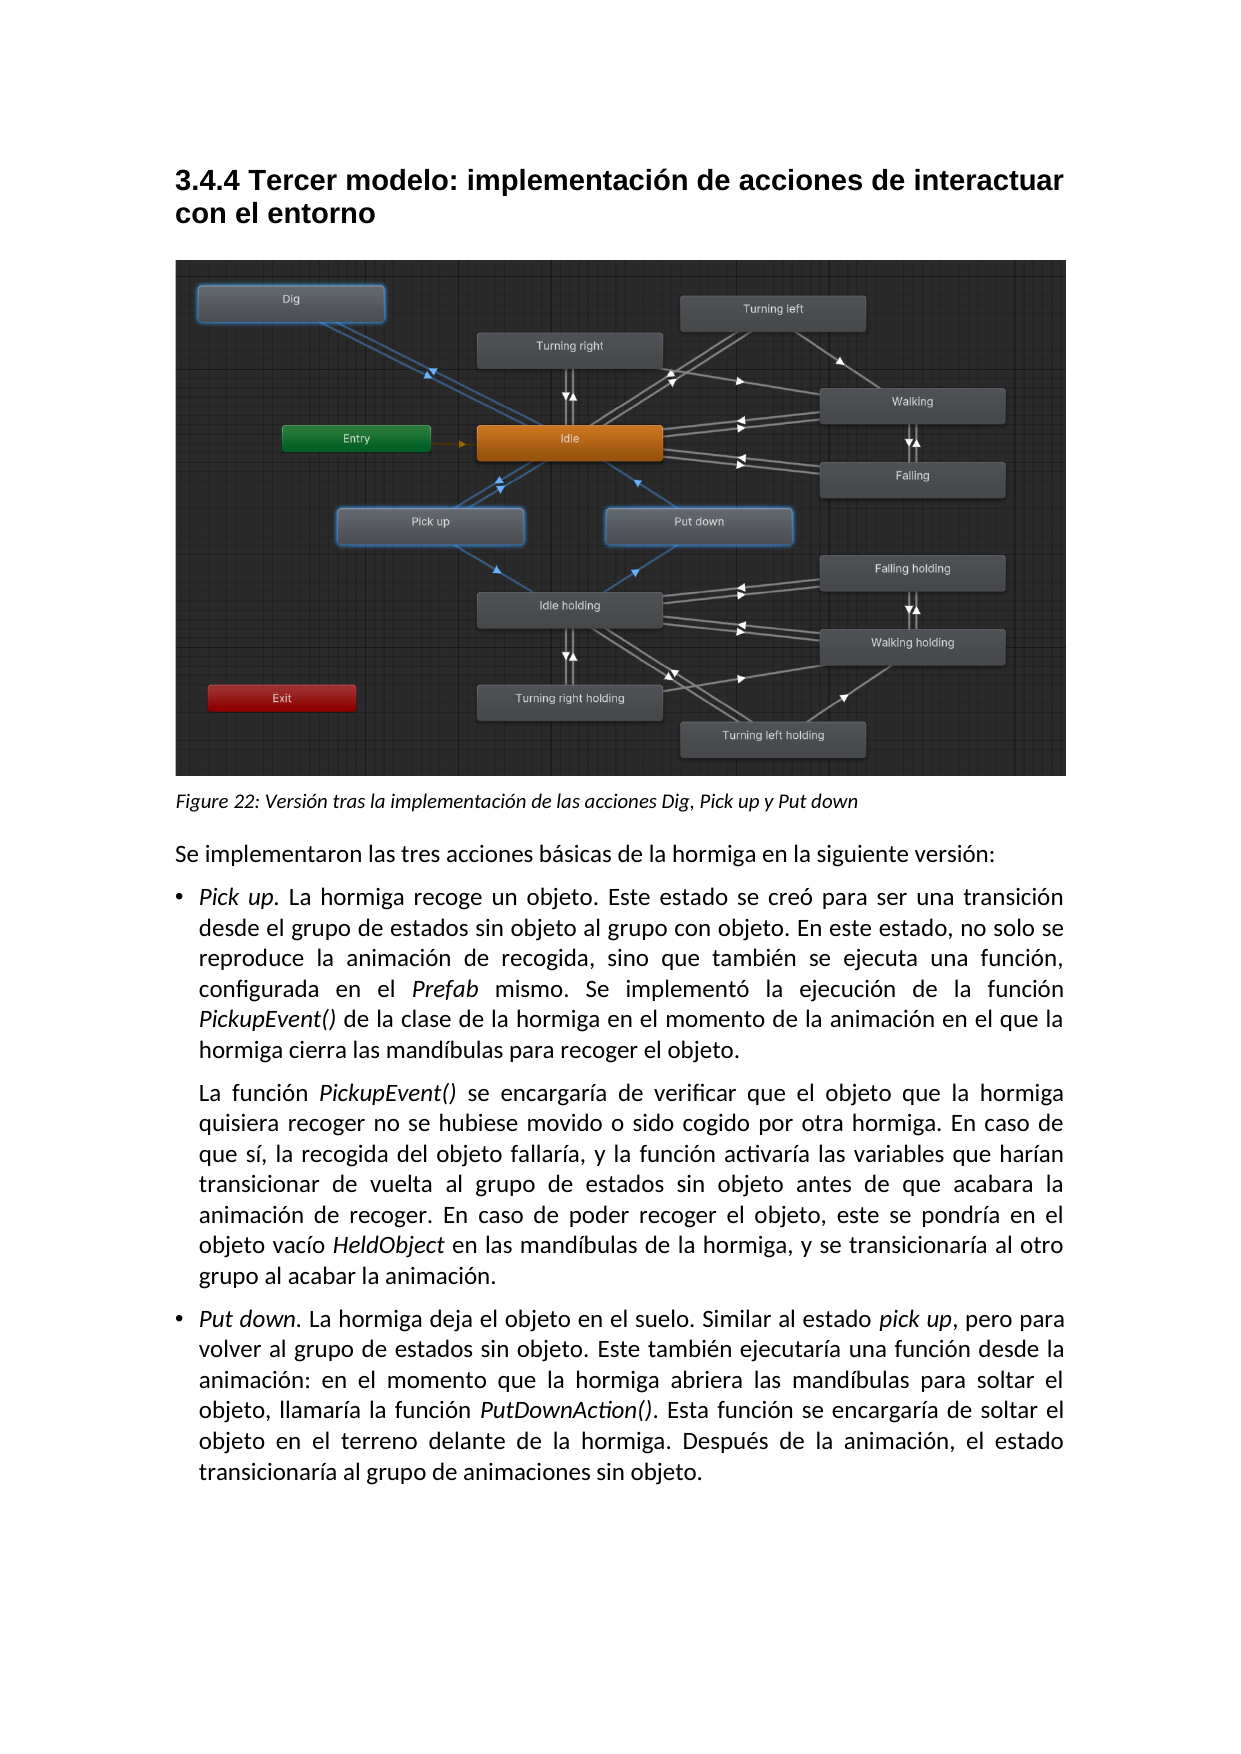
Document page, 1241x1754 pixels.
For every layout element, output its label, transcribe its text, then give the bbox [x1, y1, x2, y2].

subtitle Tercer modelo: implementación de acciones de interactuar con el entorno [175, 162, 1065, 229]
list Pick up. La hormiga recoge un objeto. Este estado se creó para ser una transición desde el grupo de estados sin objeto al grupo con objeto. En este estado, no solo se reproduce la animación de recogida, sino que también se ejecuta una función, configurada en el Prefab mismo. Se implementó la ejecución de la función PickupEvent() de la clase de la hormiga en el momento de la animación en el que la hormiga cierra las mandíbulas para recoger el objeto. [175, 881, 1065, 1064]
text Figure 22: Versión tras la implementación de las acciones Dig, Pick up y Put down [176, 776, 1066, 814]
list La función PickupEvent() se encargaría de verificar que el objeto que la hormiga quisiera recoger no se hubiese movido o sido cogido por otra hormiga. En caso de que sí, la recogida del objeto fallaría, y la función activaría las variables que harían transicionar de vuelta al grupo de estados sin objeto antes de que acabara la animación de recoger. En caso de poder recoger el objeto, este se pondría en el objeto vacío HeldObject en las mandíbulas de la hormiga, y se transicionaría al otro grupo al acabar la animación. [175, 1077, 1065, 1291]
picture [175, 260, 1066, 776]
text Se implementaron las tres acciones básicas de la hormiga en la siguiente versión: [175, 776, 1065, 869]
text [175, 242, 1066, 260]
list Put down. La hormiga deja el objeto en el suelo. Similar al estado pick up, pero para volver al grupo de estados sin objeto. Este también ejecutaría una función desde la animación: en el momento que la hormiga abriera las mandíbulas para soltar el objeto, llamaría la función PutDownAction(). Esta función se encargaría de soltar el objeto en el terreno delante de la hormiga. Después de la animación, el estado transicionaría al grupo de animaciones sin objeto. [175, 1303, 1065, 1486]
